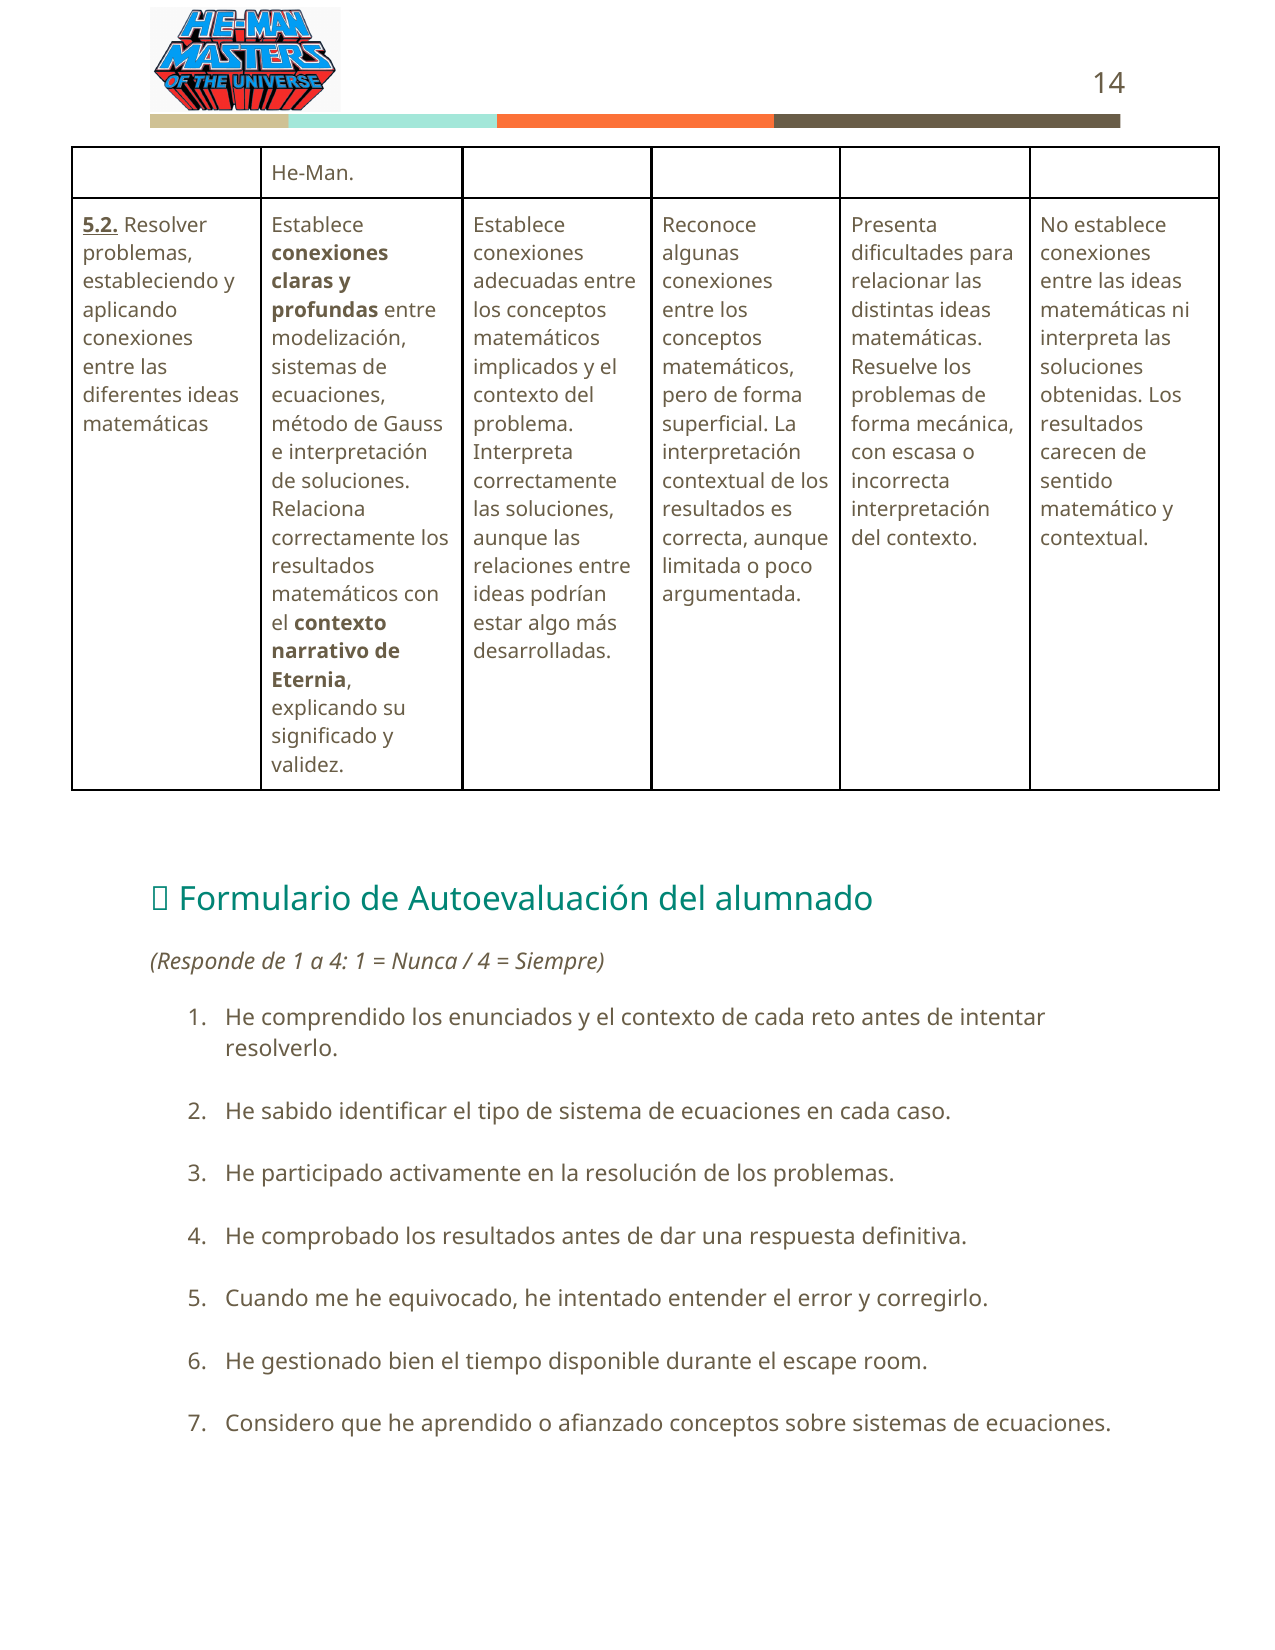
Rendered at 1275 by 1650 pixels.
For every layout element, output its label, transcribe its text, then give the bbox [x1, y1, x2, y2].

subtitle 📝 Formulario de Autoevaluación del alumnado [150, 874, 1125, 920]
list He participado activamente en la resolución de los problemas. [187, 1157, 1125, 1220]
table_cell [73, 148, 260, 197]
list He comprobado los resultados antes de dar una respuesta definitiva. [187, 1220, 1125, 1282]
list Cuando me he equivocado, he intentado entender el error y corregirlo. [187, 1282, 1125, 1345]
table_cell [841, 148, 1029, 197]
table_cell Presenta dificultades para relacionar las distintas ideas matemáticas. Resuelve los problemas de forma mecánica, con escasa o incorrecta interpretación del contexto. [841, 199, 1029, 789]
list Considero que he aprendido o afianzado conceptos sobre sistemas de ecuaciones. [187, 1407, 1125, 1470]
table_cell [464, 148, 650, 197]
list He comprendido los enunciados y el contexto de cada reto antes de intentar resolverlo. [187, 1001, 1125, 1095]
table_cell 5.2. Resolver problemas, estableciendo y aplicando conexiones entre las diferentes ideas matemáticas [73, 199, 260, 789]
list He gestionado bien el tiempo disponible durante el escape room. [187, 1345, 1125, 1407]
picture [150, 7, 341, 112]
table_cell No establece conexiones entre las ideas matemáticas ni interpreta las soluciones obtenidas. Los resultados carecen de sentido matemático y contextual. [1031, 199, 1218, 789]
table_cell [653, 148, 839, 197]
table_cell Reconoce algunas conexiones entre los conceptos matemáticos, pero de forma superficial. La interpretación contextual de los resultados es correcta, aunque limitada o poco argumentada. [653, 199, 839, 789]
table_cell He-Man. [262, 148, 461, 197]
table_cell Establece conexiones adecuadas entre los conceptos matemáticos implicados y el contexto del problema. Interpreta correctamente las soluciones, aunque las relaciones entre ideas podrían estar algo más desarrolladas. [464, 199, 650, 789]
table_cell [1031, 148, 1218, 197]
table_cell Establece conexiones claras y profundas entre modelización, sistemas de ecuaciones, método de Gauss e interpretación de soluciones. Relaciona correctamente los resultados matemáticos con el contexto narrativo de Eternia, explicando su significado y validez. [262, 199, 461, 789]
picture [150, 114, 1121, 128]
list He sabido identificar el tipo de sistema de ecuaciones en cada caso. [187, 1095, 1125, 1157]
text (Responde de 1 a 4: 1 = Nunca / 4 = Siempre) [150, 945, 1125, 976]
